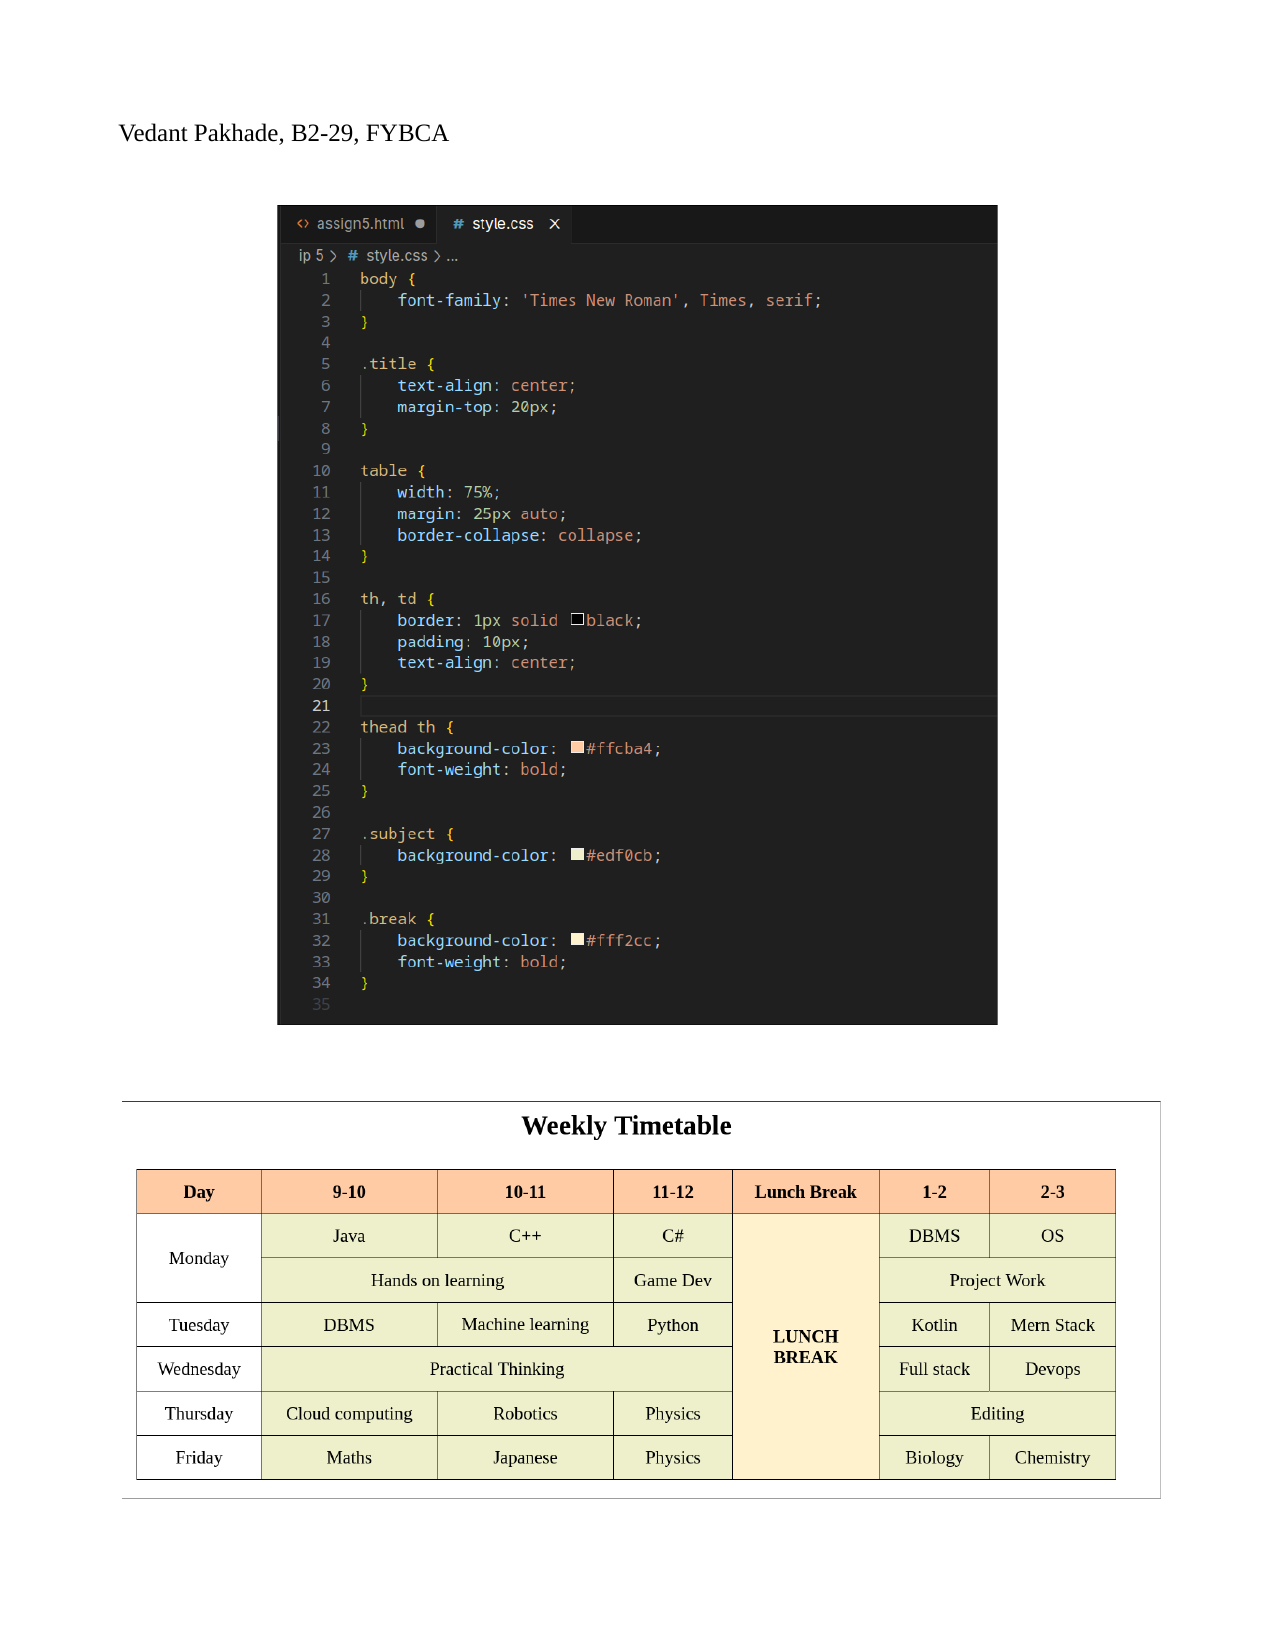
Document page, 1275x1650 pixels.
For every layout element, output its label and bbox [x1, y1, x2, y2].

picture [122, 1101, 1161, 1499]
picture [277, 205, 998, 1025]
